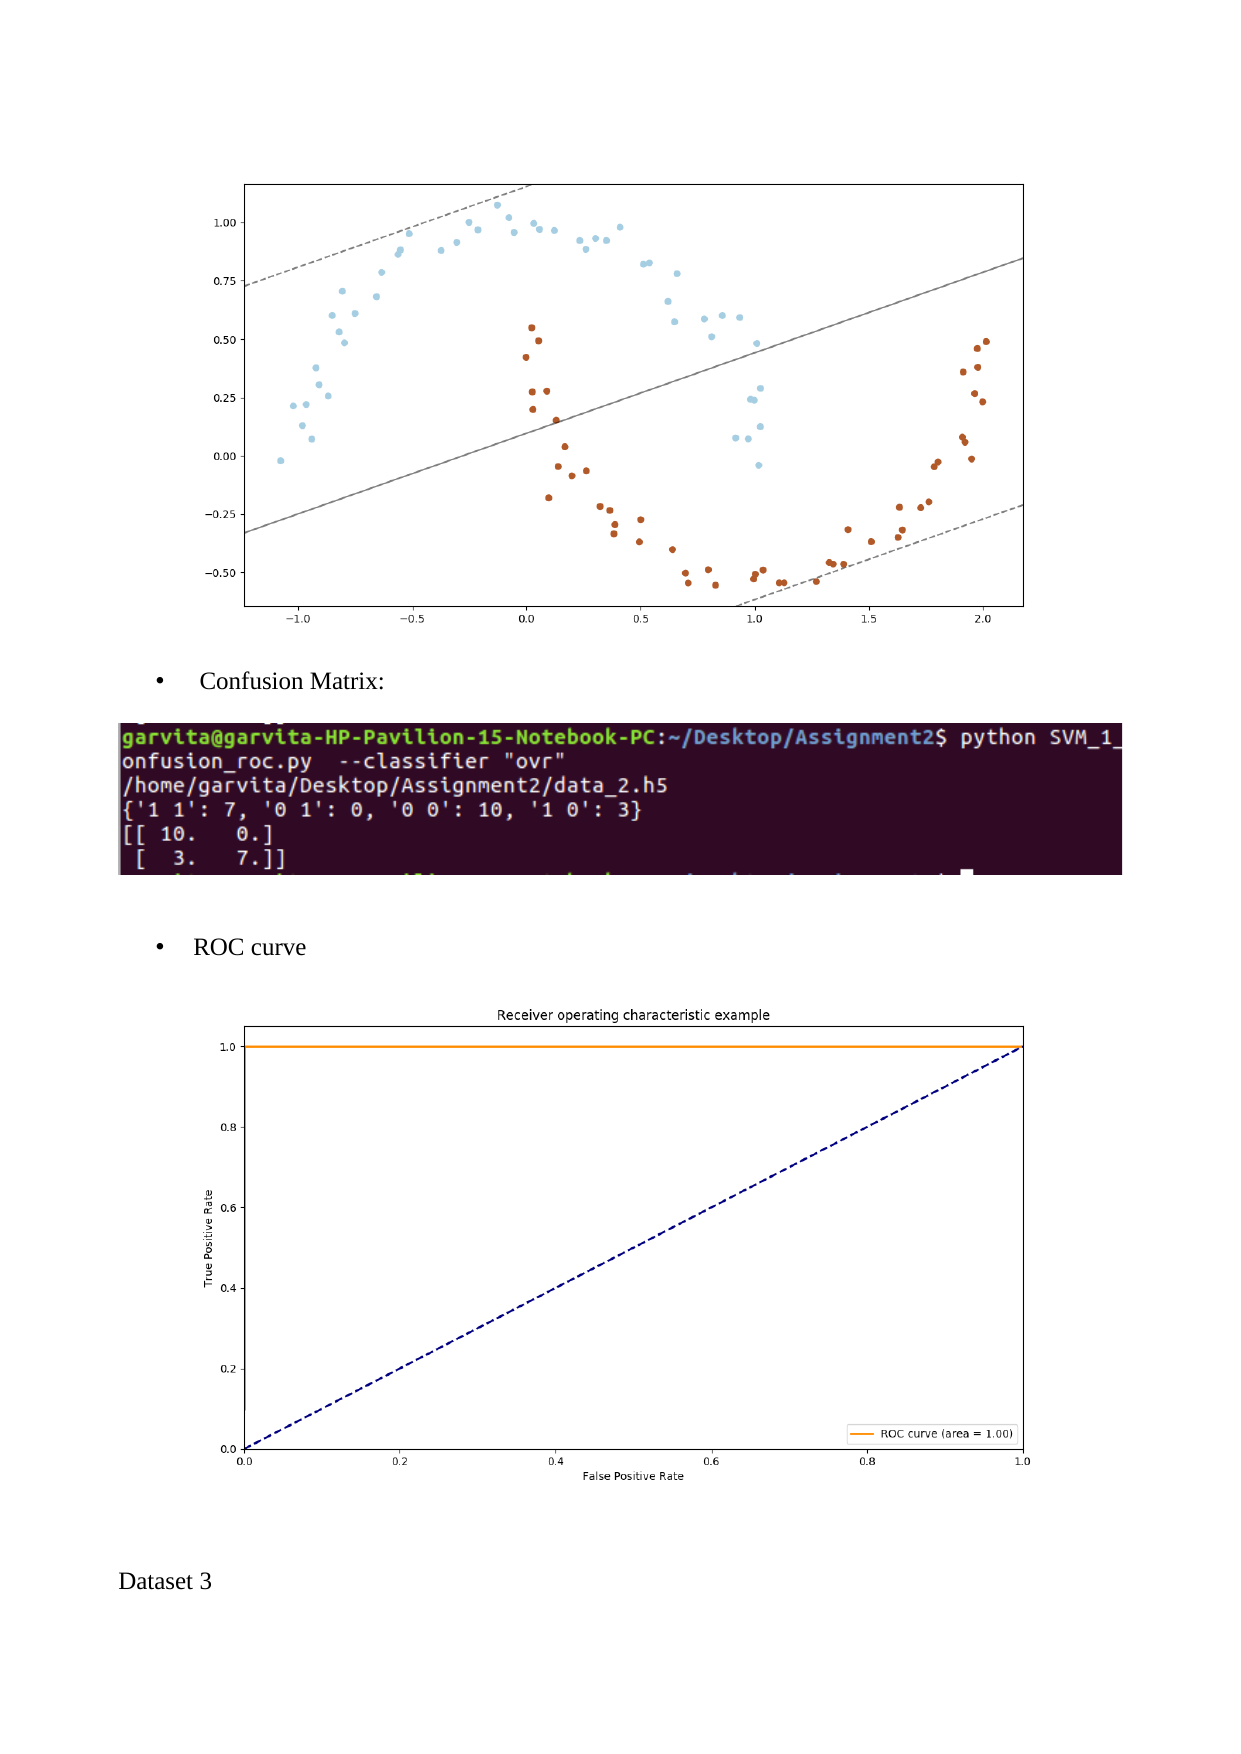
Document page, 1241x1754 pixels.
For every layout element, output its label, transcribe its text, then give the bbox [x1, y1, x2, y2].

list Confusion Matrix: [156, 666, 1122, 695]
list ROC curve [156, 932, 1122, 960]
text Dataset 3 [118, 1566, 1122, 1594]
picture [118, 960, 1123, 1509]
picture [118, 118, 1123, 666]
picture [118, 723, 1123, 875]
